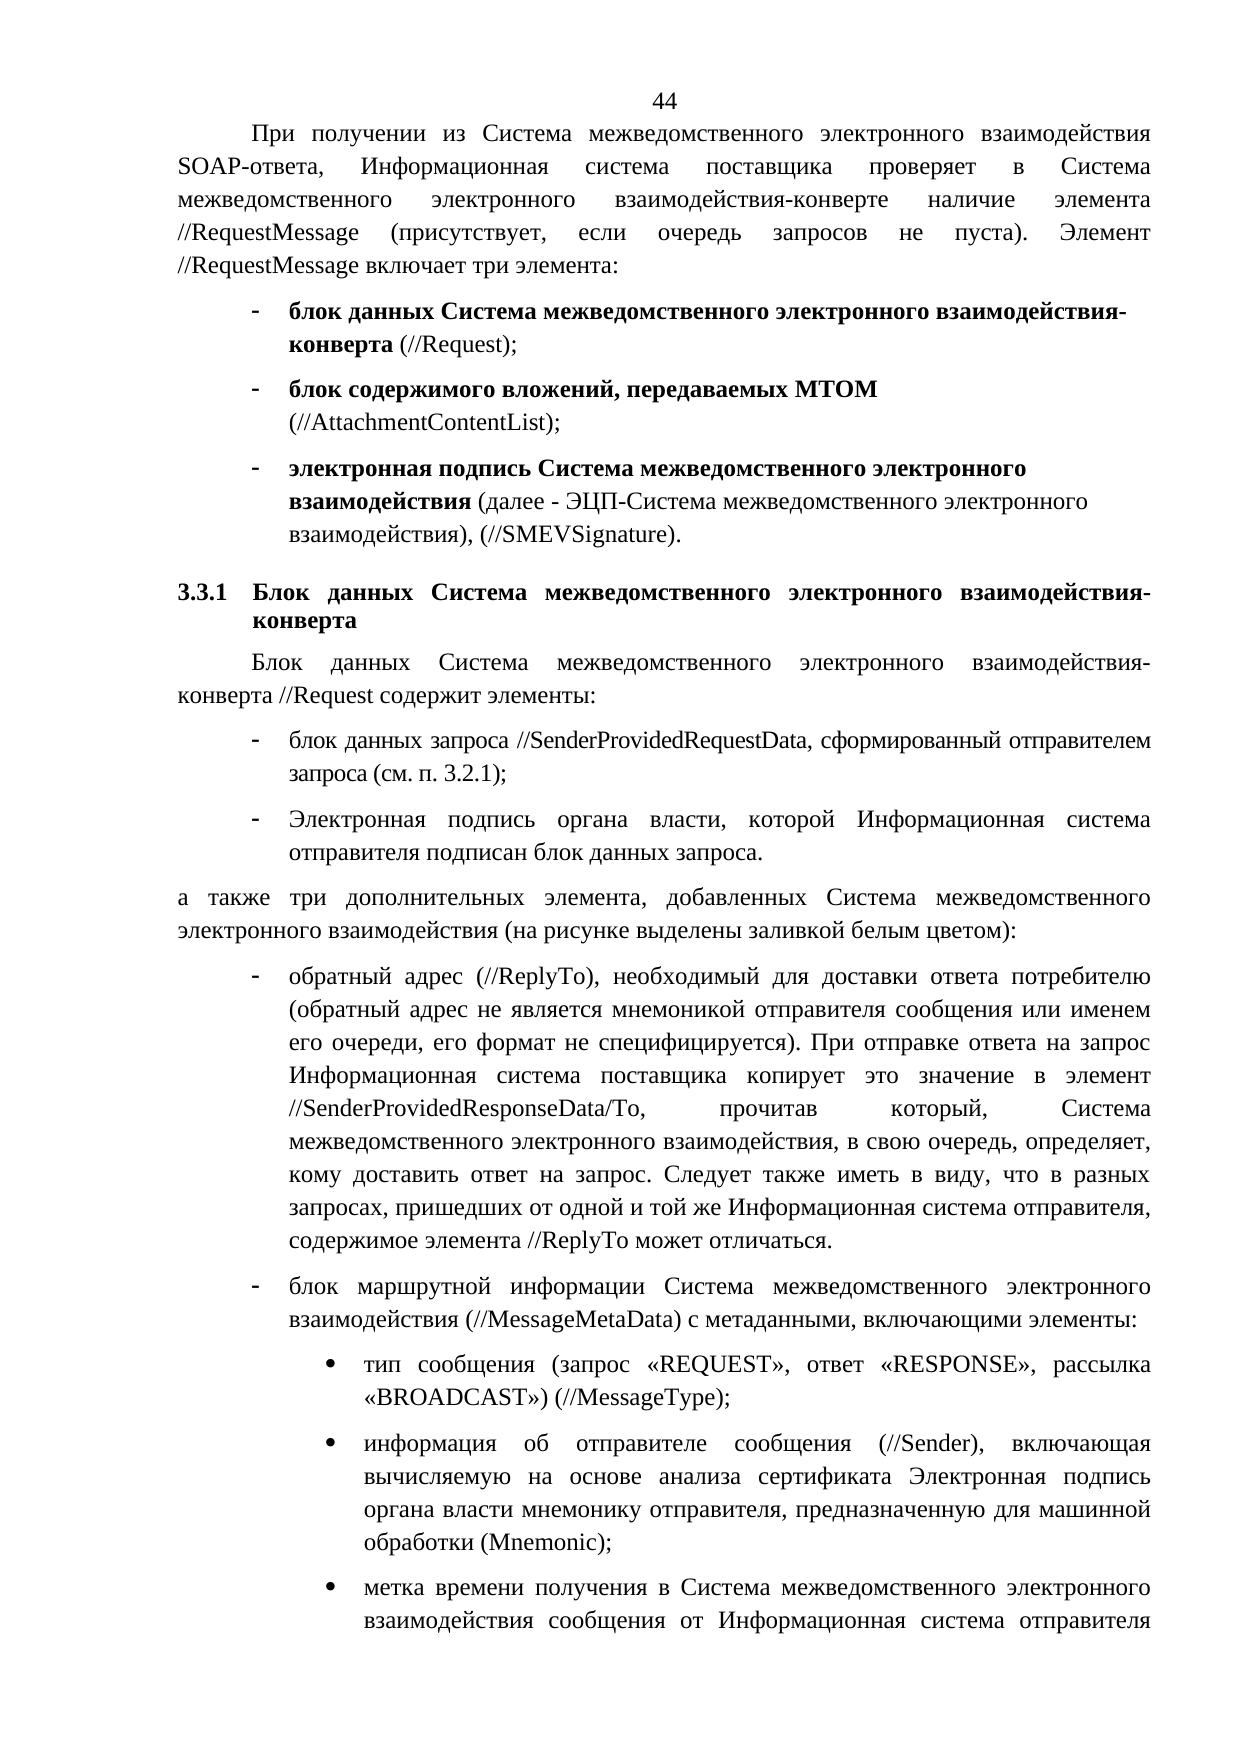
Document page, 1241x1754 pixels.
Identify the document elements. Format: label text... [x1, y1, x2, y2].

list блок данных Система межведомственного электронного взаимодействия-конверта (//Request); [251, 296, 1152, 357]
list метка времени получения в Система межведомственного электронного взаимодействия сообщения от Информационная система отправителя [326, 1572, 1152, 1634]
list тип сообщения (запрос «REQUEST», ответ «RESPONSE», рассылка «BROADCAST») (//MessageType); [326, 1349, 1152, 1411]
list Электронная подпись органа власти, которой Информационная система отправителя подписан блок данных запроса. [251, 804, 1152, 866]
text Блок данных Система межведомственного электронного взаимодействия-конверта //Request содержит элементы: [177, 647, 1152, 709]
list блок маршрутной информации Система межведомственного электронного взаимодействия (//MessageMetaData) с метаданными, включающими элементы: [251, 1271, 1152, 1332]
list блок данных запроса //SenderProvidedRequestData, сформированный отправителем запроса (см. п. 3.2.1); [251, 725, 1152, 787]
list блок содержимого вложений, передаваемых MTOM (//AttachmentContentList); [251, 374, 1152, 436]
list информация об отправителе сообщения (//Sender), включающая вычисляемую на основе анализа сертификата Электронная подпись органа власти мнемонику отправителя, предназначенную для машинной обработки (Mnemonic); [326, 1428, 1152, 1556]
list электронная подпись Система межведомственного электронного взаимодействия (далее - ЭЦП-Система межведомственного электронного взаимодействия), (//SMEVSignature). [251, 453, 1152, 548]
list обратный адрес (//ReplyTo), необходимый для доставки ответа потребителю (обратный адрес не является мнемоникой отправителя сообщения или именем его очереди, его формат не специфицируется). При отправке ответа на запрос Информационная система поставщика копирует это значение в элемент //SenderProvidedResponseData/To, прочитав который, Система межведомственного электронного взаимодействия, в свою очередь, определяет, кому доставить ответ на запрос. Следует также иметь в виду, что в разных запросах, пришедших от одной и той же Информационная система отправителя, содержимое элемента //ReplyTo может отличаться. [251, 961, 1152, 1254]
text а также три дополнительных элемента, добавленных Система межведомственного электронного взаимодействия (на рисунке выделены заливкой белым цветом): [177, 882, 1152, 944]
text При получении из Система межведомственного электронного взаимодействия SOAP-ответа, Информационная система поставщика проверяет в Система межведомственного электронного взаимодействия-конверте наличие элемента //RequestMessage (присутствует, если очередь запросов не пуста). Элемент //RequestMessage включает три элемента: [177, 118, 1152, 279]
subtitle Блок данных Система межведомственного электронного взаимодействия-конверта [177, 577, 1152, 634]
